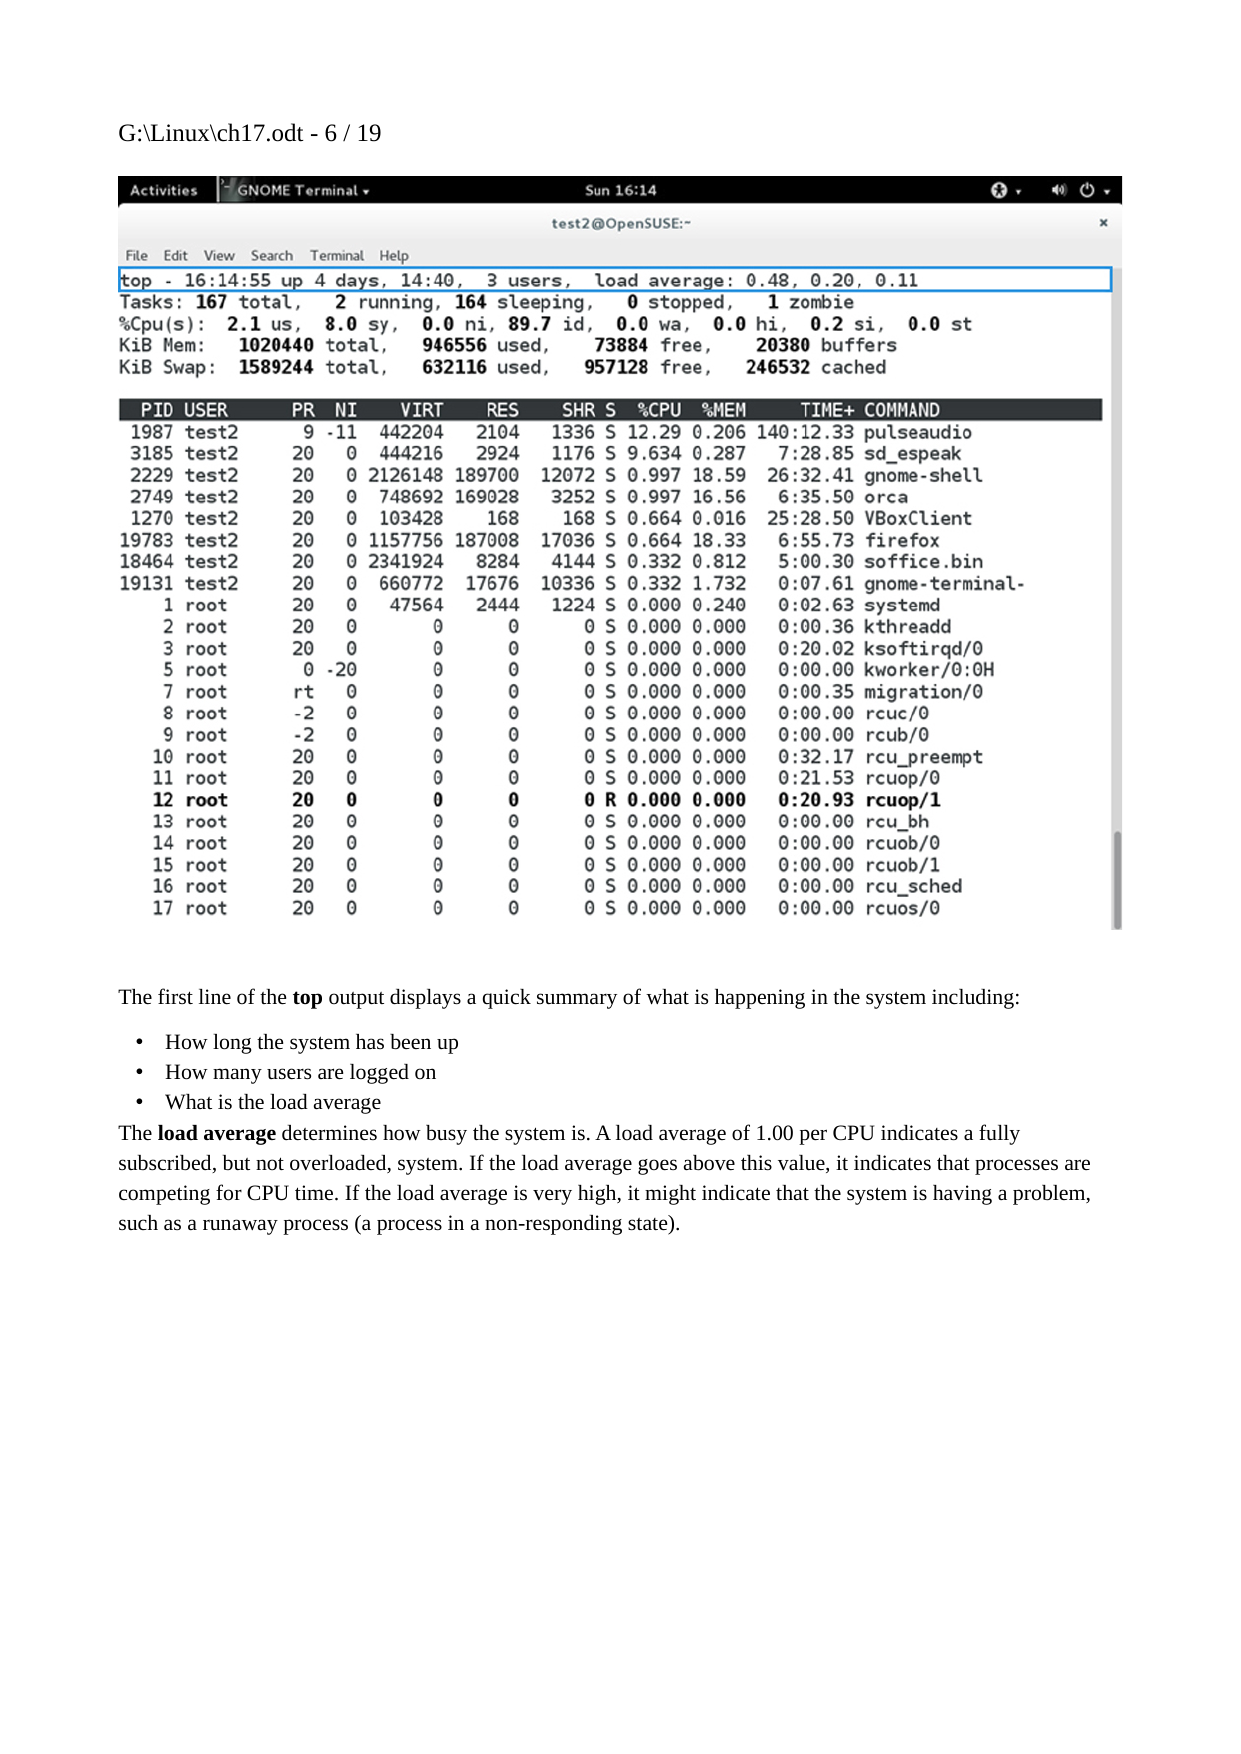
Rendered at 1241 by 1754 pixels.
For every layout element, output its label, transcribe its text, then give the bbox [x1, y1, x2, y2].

list What is the load average [165, 1089, 1122, 1114]
text The load average determines how busy the system is. A load average of 1.00 per CPU indicates a fully subscribed, but not overloaded, system. If the load average goes above this value, it indicates that processes are competing for CPU time. If the load average is very high, it might indicate that the system is having a problem, such as a runaway process (a process in a non-responding state). [118, 1119, 1122, 1235]
picture [118, 176, 1123, 930]
text The first line of the top output displays a quick summary of what is happening in the system including: [118, 984, 1122, 1009]
list How many users are logged on [165, 1059, 1122, 1084]
list How long the system has been up [165, 1029, 1122, 1054]
